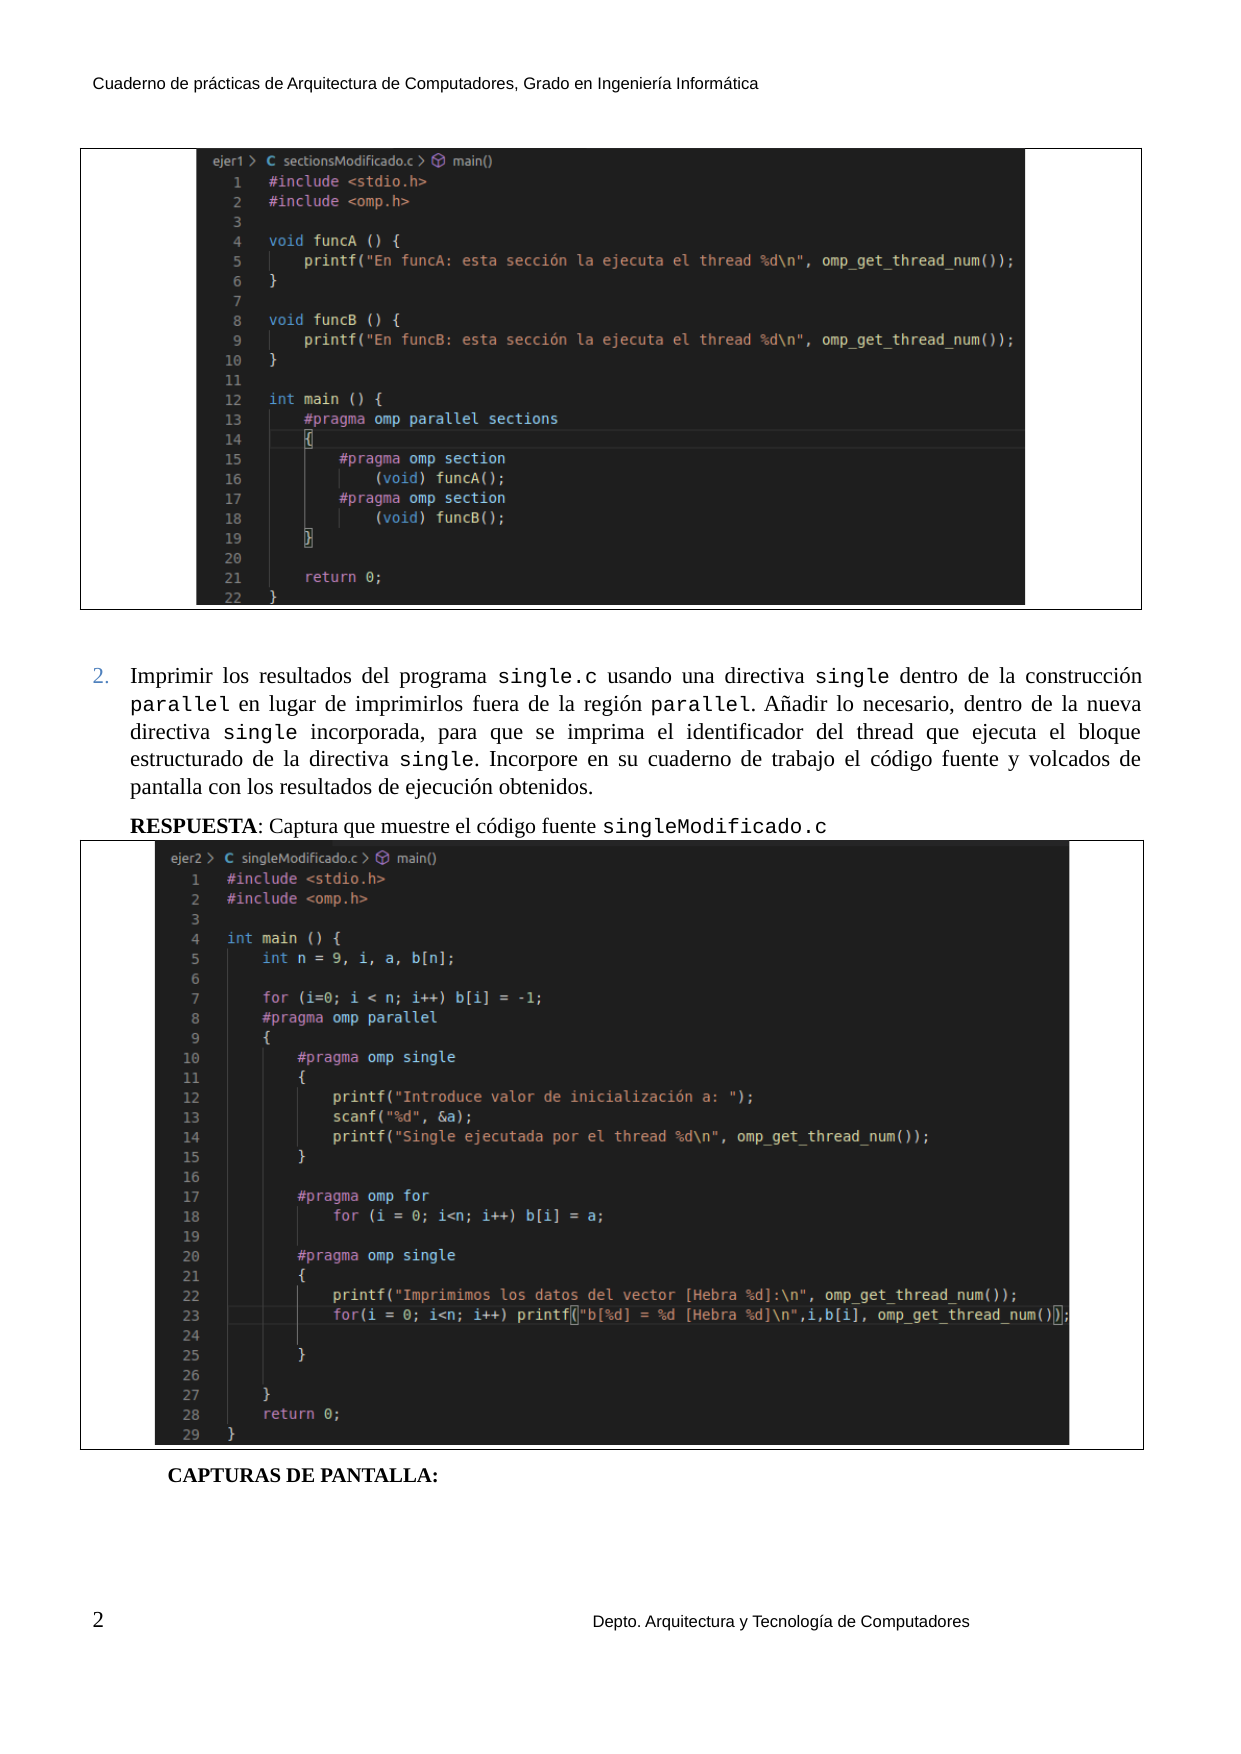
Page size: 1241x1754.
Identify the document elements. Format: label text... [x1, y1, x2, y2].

table_header [81, 149, 1141, 609]
text CAPTURAS DE PANTALLA: [167, 1462, 1143, 1487]
text RESPUESTA: Captura que muestre el código fuente singleModificado.c [130, 812, 1143, 839]
table_header [81, 841, 1143, 1449]
list Imprimir los resultados del programa single.c usando una directiva single dentro de la construcción parallel en lugar de imprimirlos fuera de la región parallel. Añadir lo necesario, dentro de la nueva directiva single incorporada, para que se imprima el identificador del thread que ejecuta el bloque estructurado de la directiva single. Incorpore en su cuaderno de trabajo el código fuente y volcados de pantalla con los resultados de ejecución obtenidos. [92, 662, 1143, 799]
